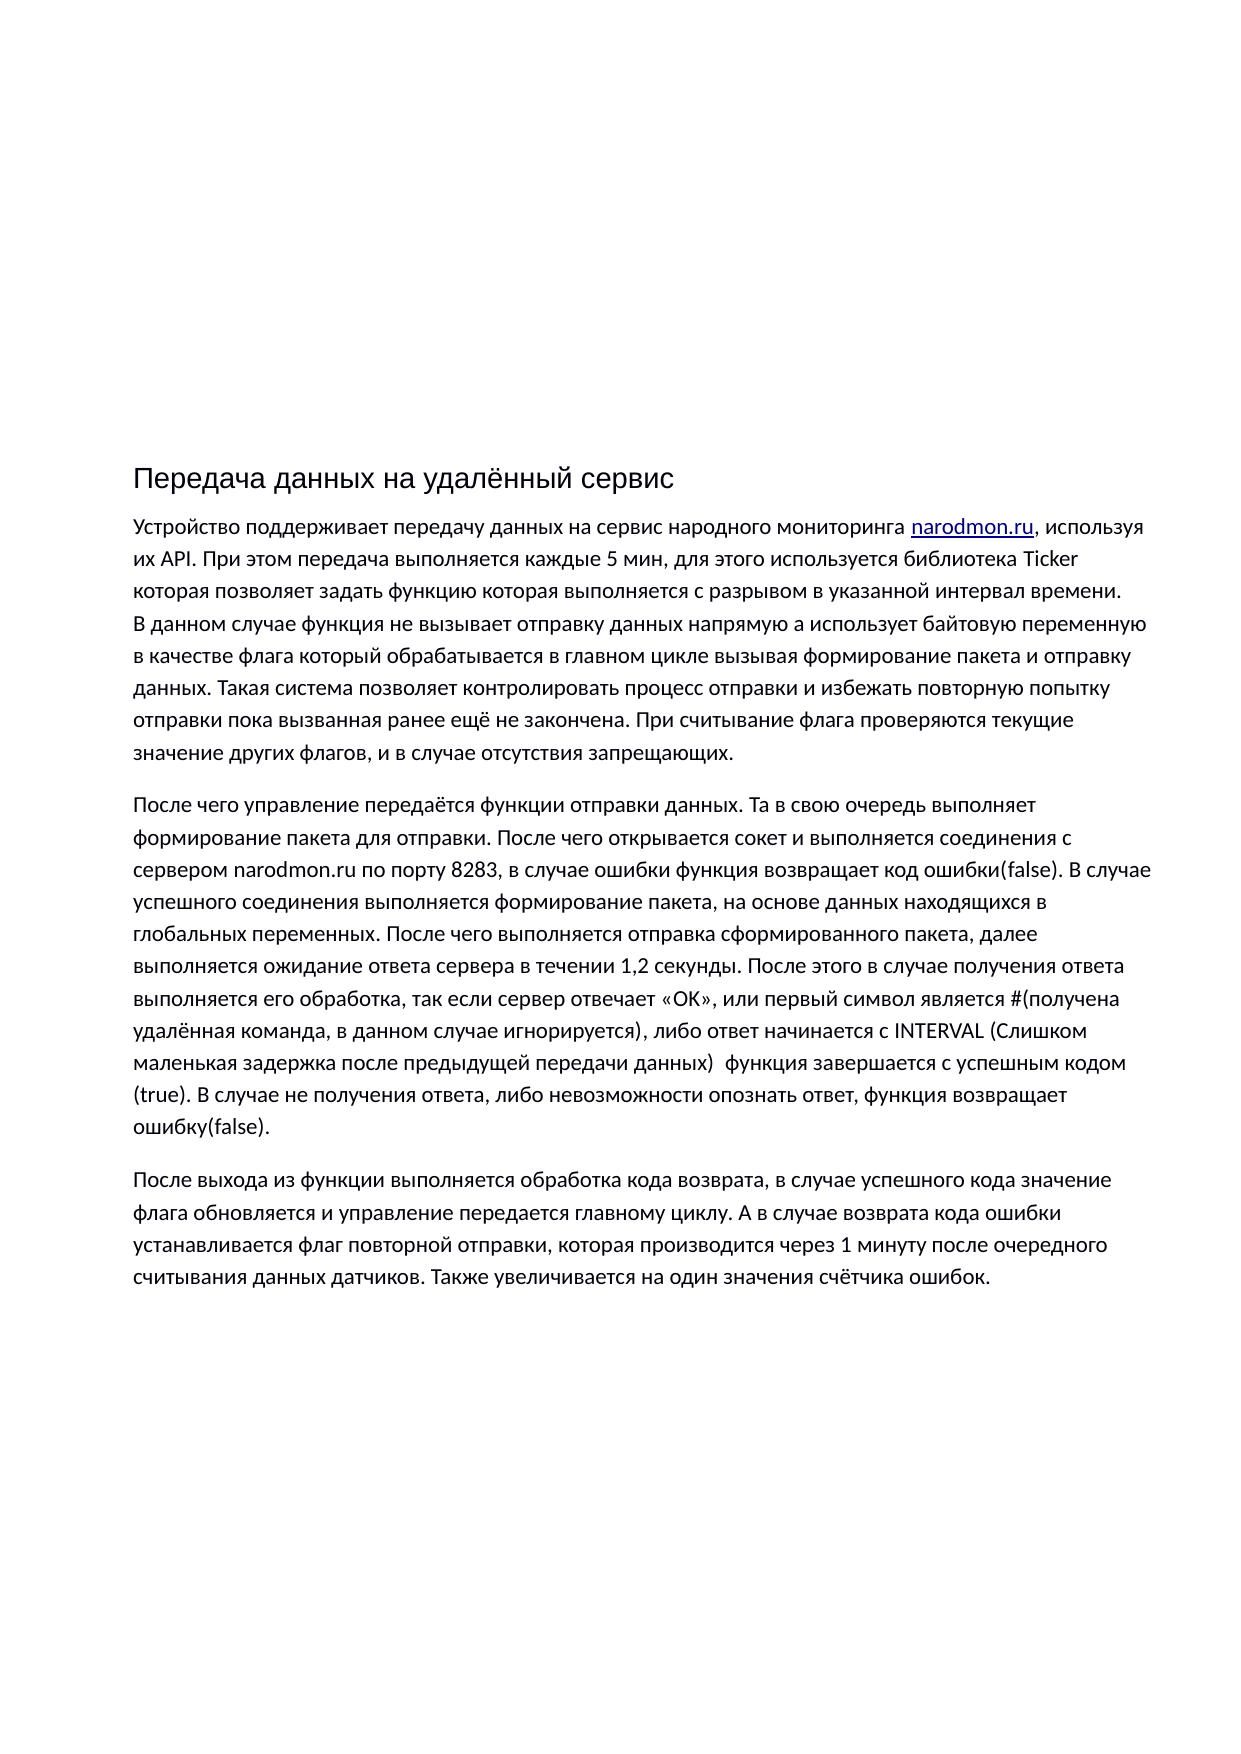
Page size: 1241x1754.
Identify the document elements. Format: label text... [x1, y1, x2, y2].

text После выхода из функции выполняется обработка кода возврата, в случае успешного кода значение флага обновляется и управление передается главному циклу. А в случае возврата кода ошибки устанавливается флаг повторной отправки, которая производится через 1 минуту после очередного считывания данных датчиков. Также увеличивается на один значения счётчика ошибок. [133, 1166, 1152, 1290]
text После чего управление передаётся функции отправки данных. Та в свою очередь выполняет формирование пакета для отправки. После чего открывается сокет и выполняется соединения с сервером narodmon.ru по порту 8283, в случае ошибки функция возвращает код ошибки(false). В случае успешного соединения выполняется формирование пакета, на основе данных находящихся в глобальных переменных. После чего выполняется отправка сформированного пакета, далее выполняется ожидание ответа сервера в течении 1,2 секунды. После этого в случае получения ответа выполняется его обработка, так если сервер отвечает «OK», или первый символ является #(получена удалённая команда, в данном случае игнорируется), либо ответ начинается с INTERVAL (Слишком маленькая задержка после предыдущей передачи данных) функция завершается с успешным кодом (true). В случае не получения ответа, либо невозможности опознать ответ, функция возвращает ошибку(false). [133, 791, 1152, 1141]
subtitle Передача данных на удалённый сервис [133, 461, 1152, 495]
text Устройство поддерживает передачу данных на сервис народного мониторинга narodmon.ru, используя их API. При этом передача выполняется каждые 5 мин, для этого используется библиотека Ticker которая позволяет задать функцию которая выполняется с разрывом в указанной интервал времени. В данном случае функция не вызывает отправку данных напрямую а использует байтовую переменную в качестве флага который обрабатывается в главном цикле вызывая формирование пакета и отправку данных. Такая система позволяет контролировать процесс отправки и избежать повторную попытку отправки пока вызванная ранее ещё не закончена. При считывание флага проверяются текущие значение других флагов, и в случае отсутствия запрещающих. [133, 512, 1152, 766]
